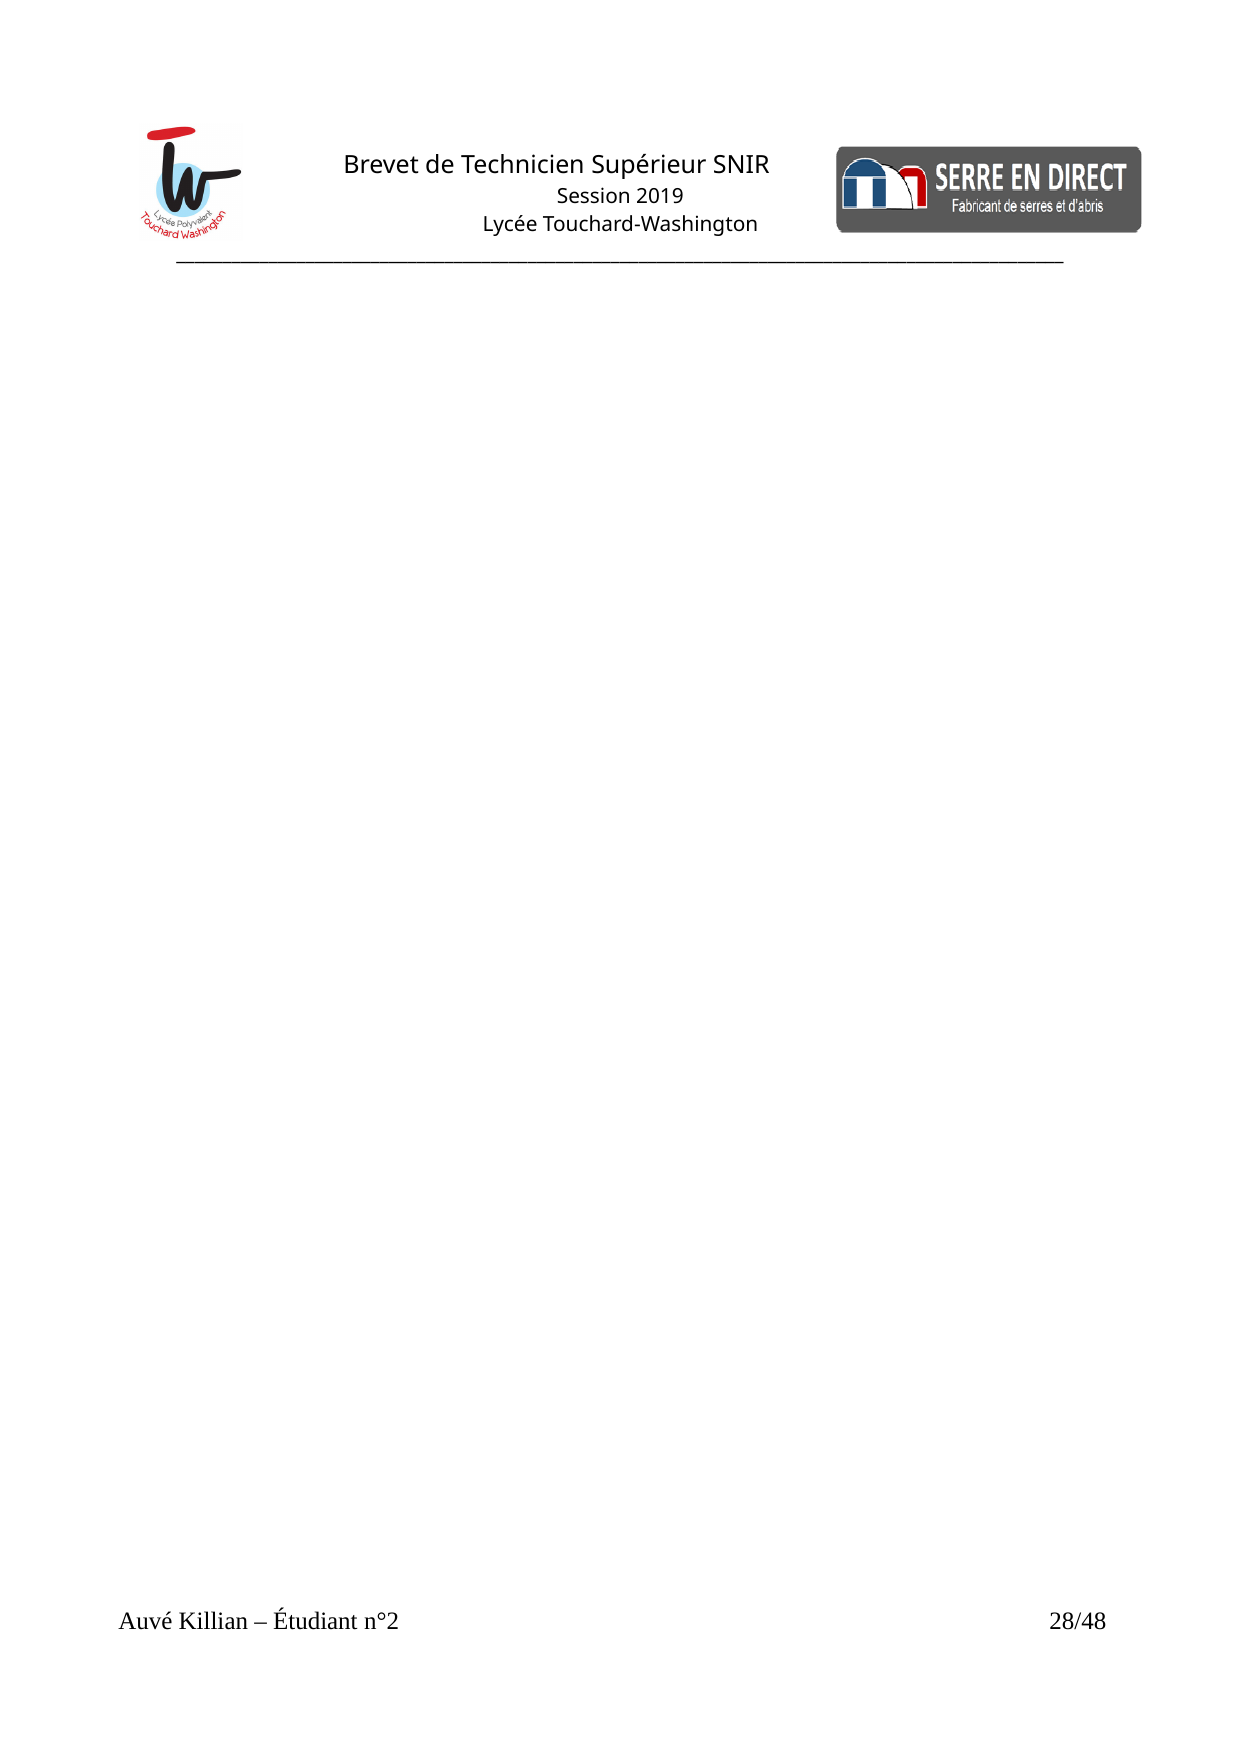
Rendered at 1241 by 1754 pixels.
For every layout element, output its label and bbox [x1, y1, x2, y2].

picture [138, 123, 243, 241]
picture [831, 144, 1145, 237]
